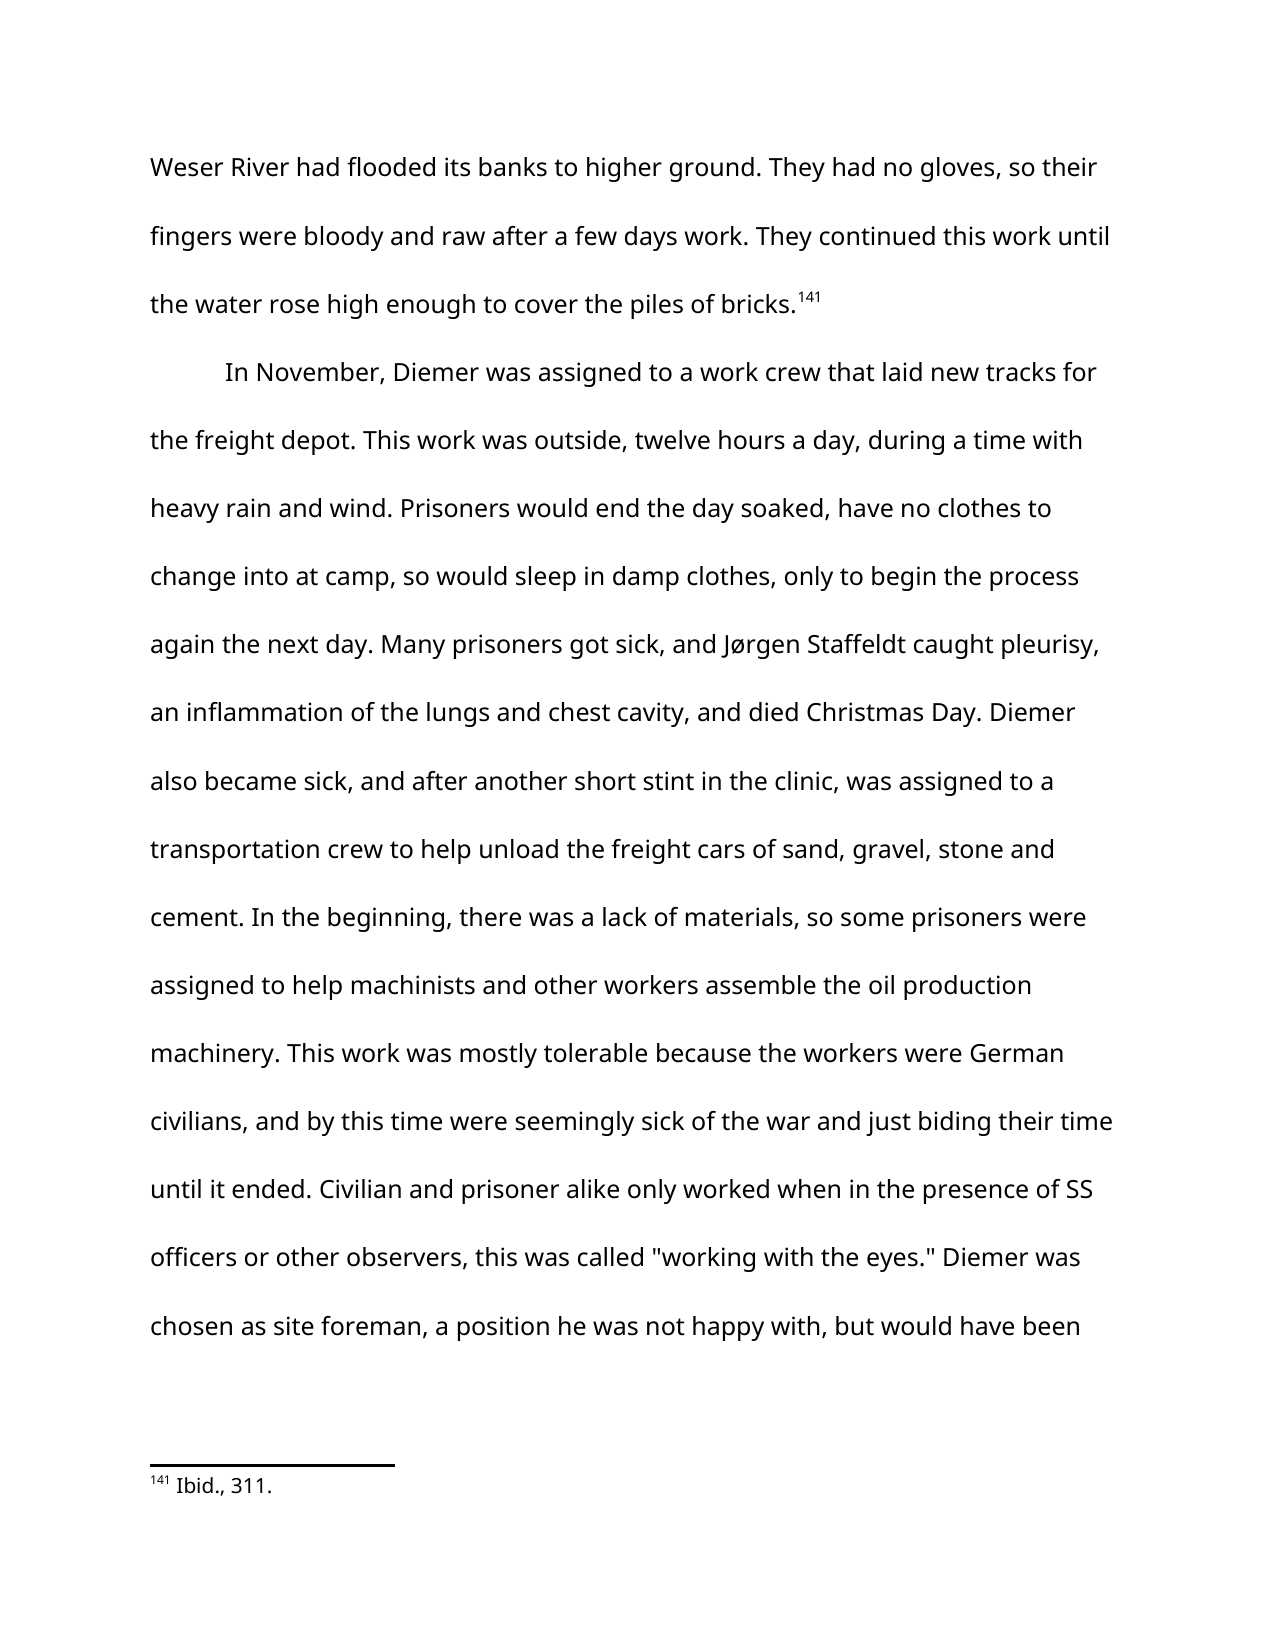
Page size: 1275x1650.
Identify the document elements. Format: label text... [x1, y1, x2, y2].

text In November, Diemer was assigned to a work crew that laid new tracks for the freight depot. This work was outside, twelve hours a day, during a time with heavy rain and wind. Prisoners would end the day soaked, have no clothes to change into at camp, so would sleep in damp clothes, only to begin the process again the next day. Many prisoners got sick, and Jørgen Staffeldt caught pleurisy, an inflammation of the lungs and chest cavity, and died Christmas Day. Diemer also became sick, and after another short stint in the clinic, was assigned to a transportation crew to help unload the freight cars of sand, gravel, stone and cement. In the beginning, there was a lack of materials, so some prisoners were assigned to help machinists and other workers assemble the oil production machinery. This work was mostly tolerable because the workers were German civilians, and by this time were seemingly sick of the war and just biding their time until it ended. Civilian and prisoner alike only worked when in the presence of SS officers or other observers, this was called "working with the eyes." Diemer was chosen as site foreman, a position he was not happy with, but would have been [150, 354, 1125, 1342]
text Weser River had flooded its banks to higher ground. They had no gloves, so their fingers were bloody and raw after a few days work. They continued this work until the water rose high enough to cover the piles of bricks. [150, 150, 1125, 320]
text Ibid., 311. [150, 1472, 1125, 1500]
